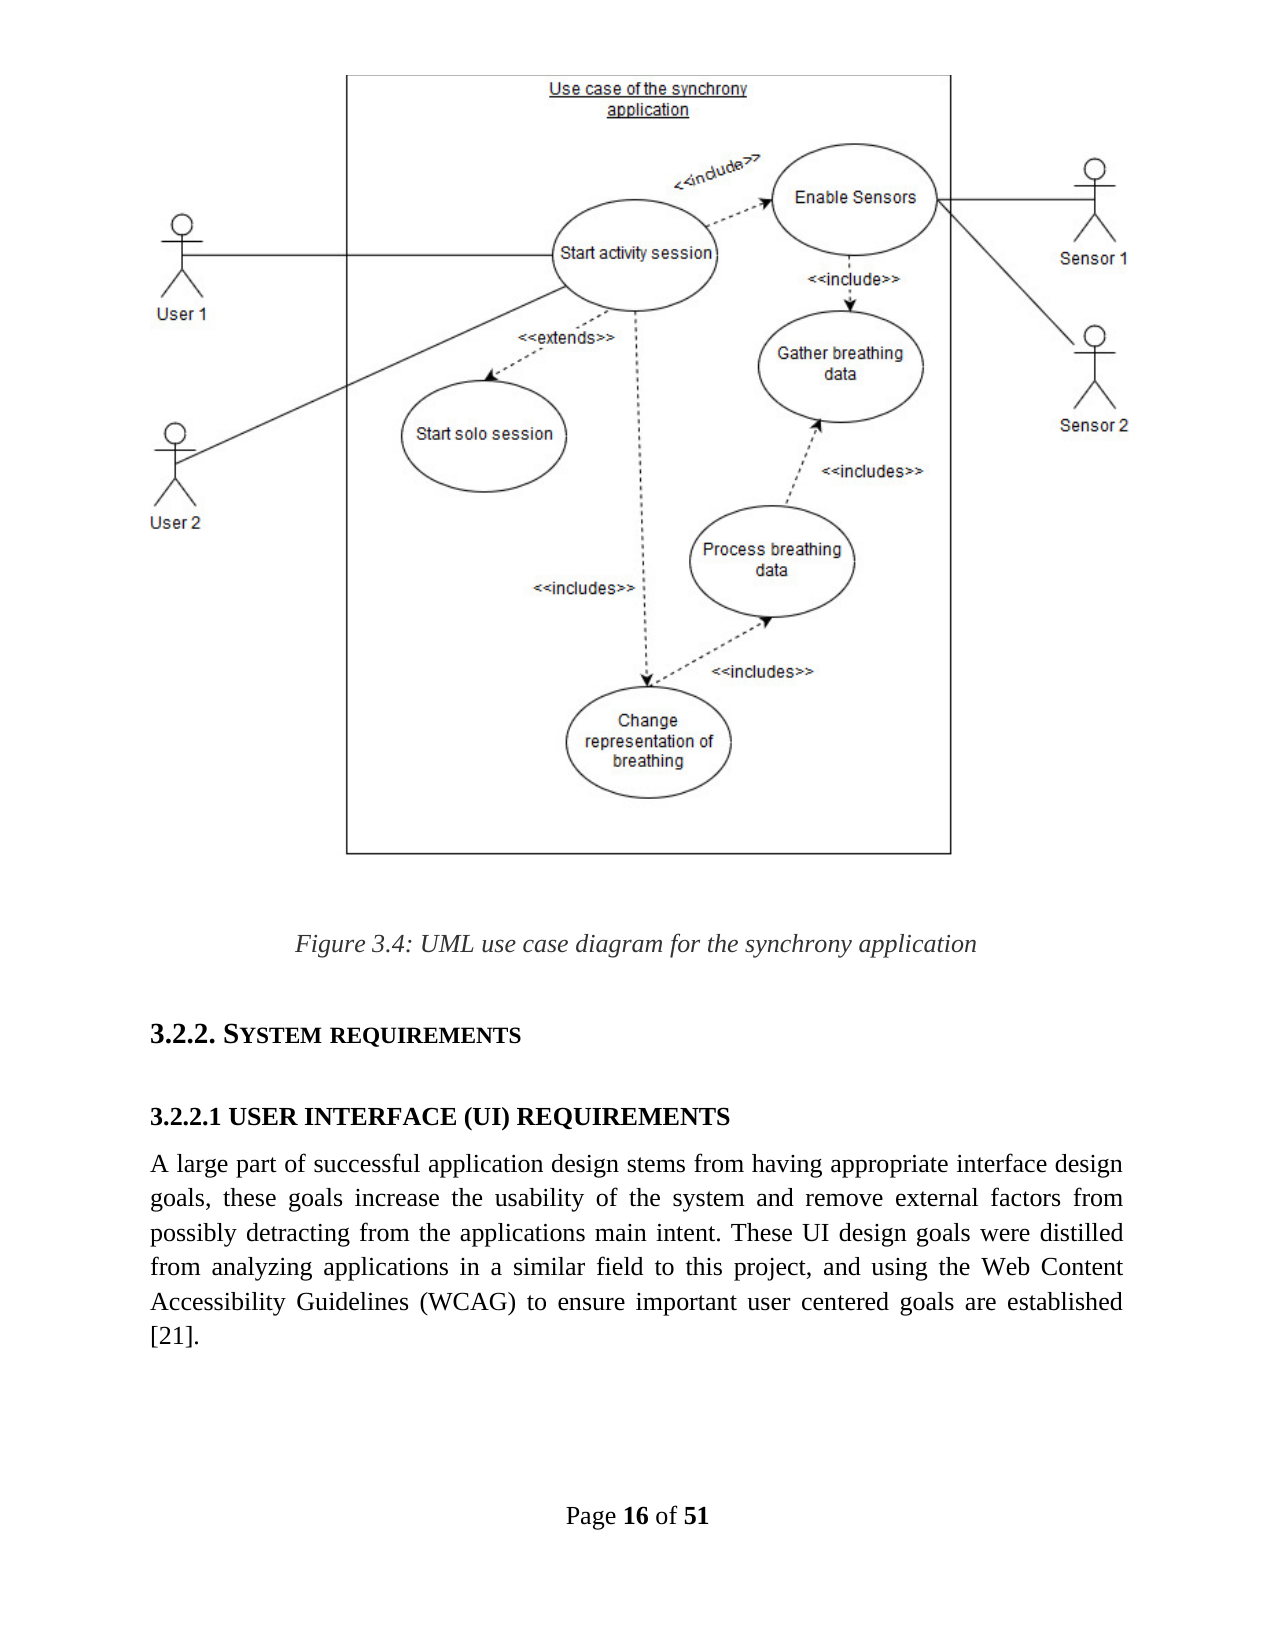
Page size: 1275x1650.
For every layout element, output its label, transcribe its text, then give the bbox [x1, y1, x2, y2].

text Figure 3.4: UML use case diagram for the synchrony application [150, 928, 1125, 958]
subtitle 3.2.2. System requirements [150, 1017, 1125, 1050]
text A large part of successful application design stems from having appropriate interface design goals, these goals increase the usability of the system and remove external factors from possibly detracting from the applications main intent. These UI design goals were distilled from analyzing applications in a similar field to this project, and using the Web Content Accessibility Guidelines (WCAG) to ensure important user centered goals are established [21]. [150, 1148, 1125, 1350]
subtitle 3.2.2.1 User Interface (UI) requirements [150, 1101, 1125, 1131]
